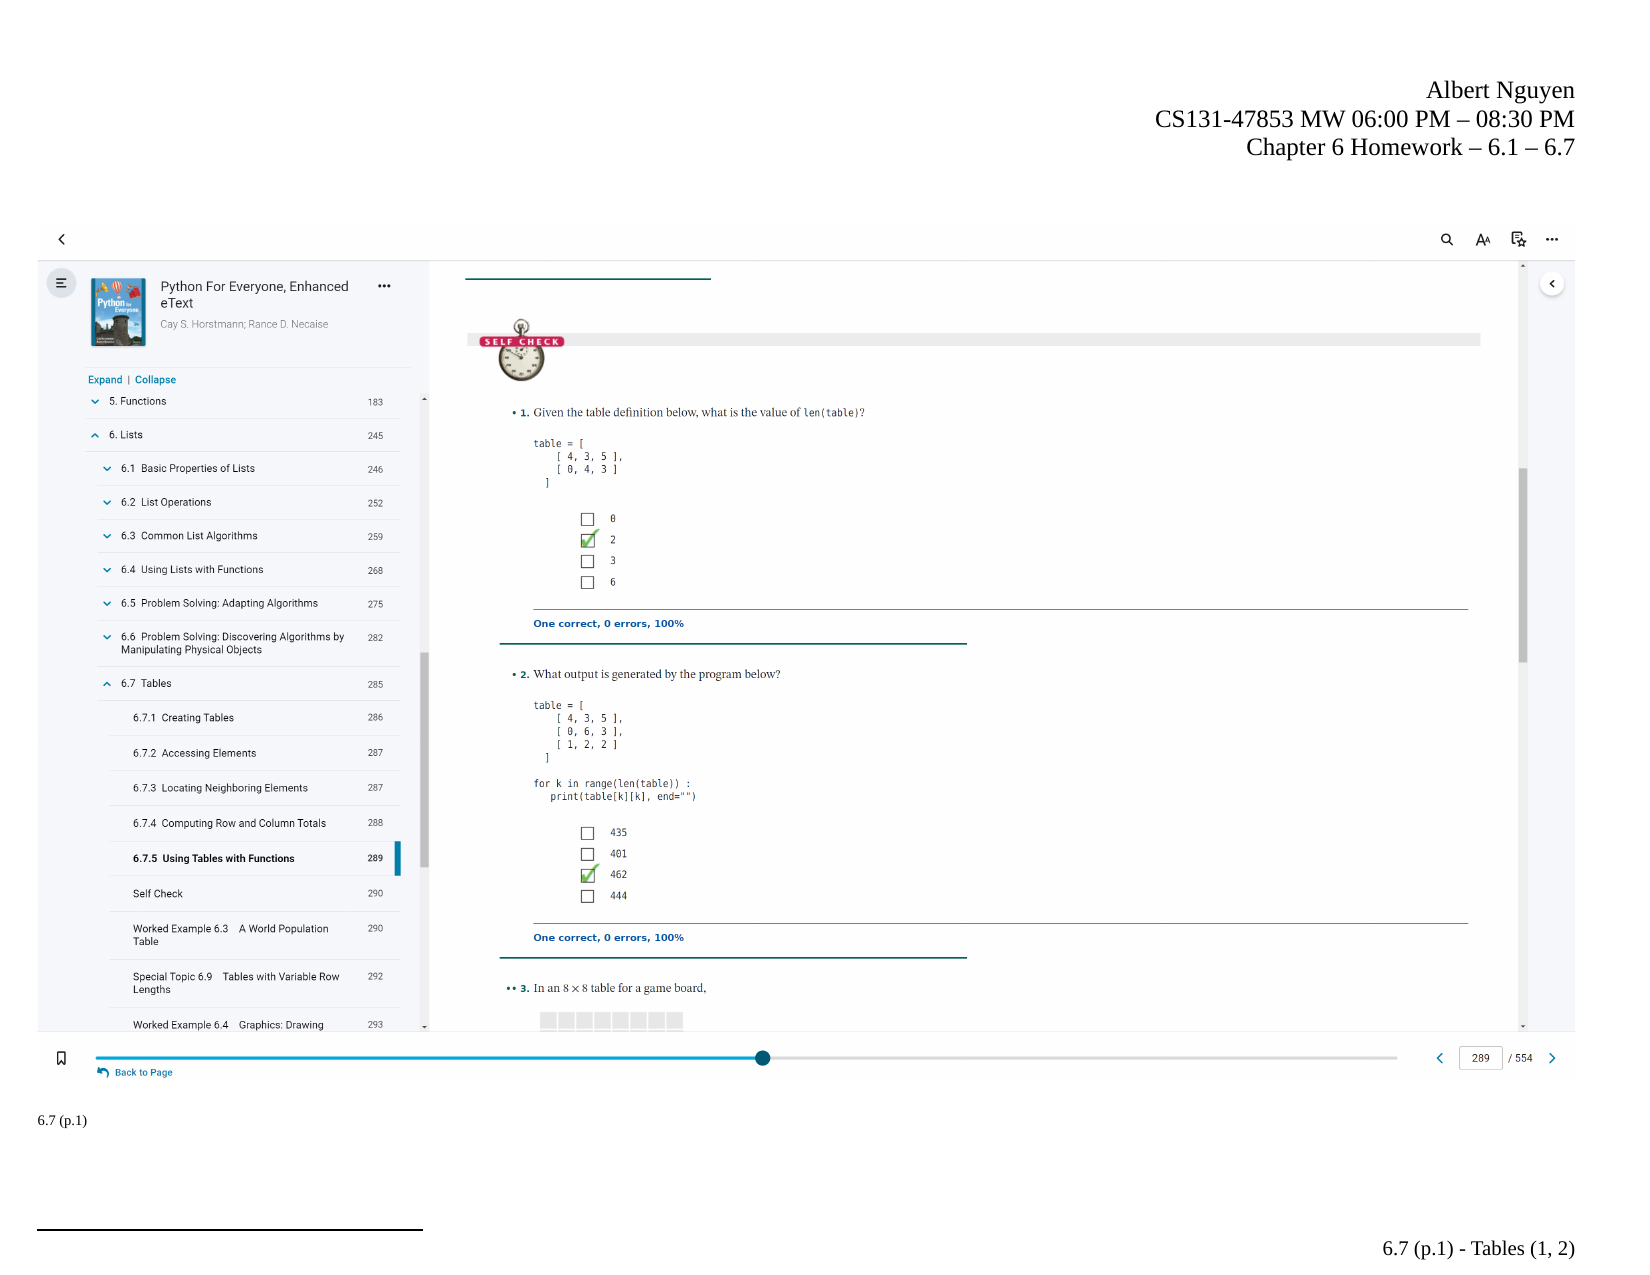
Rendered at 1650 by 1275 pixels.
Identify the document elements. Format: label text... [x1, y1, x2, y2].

picture [37, 218, 1575, 1084]
text - Tables (1, 2) [37, 1236, 1575, 1260]
